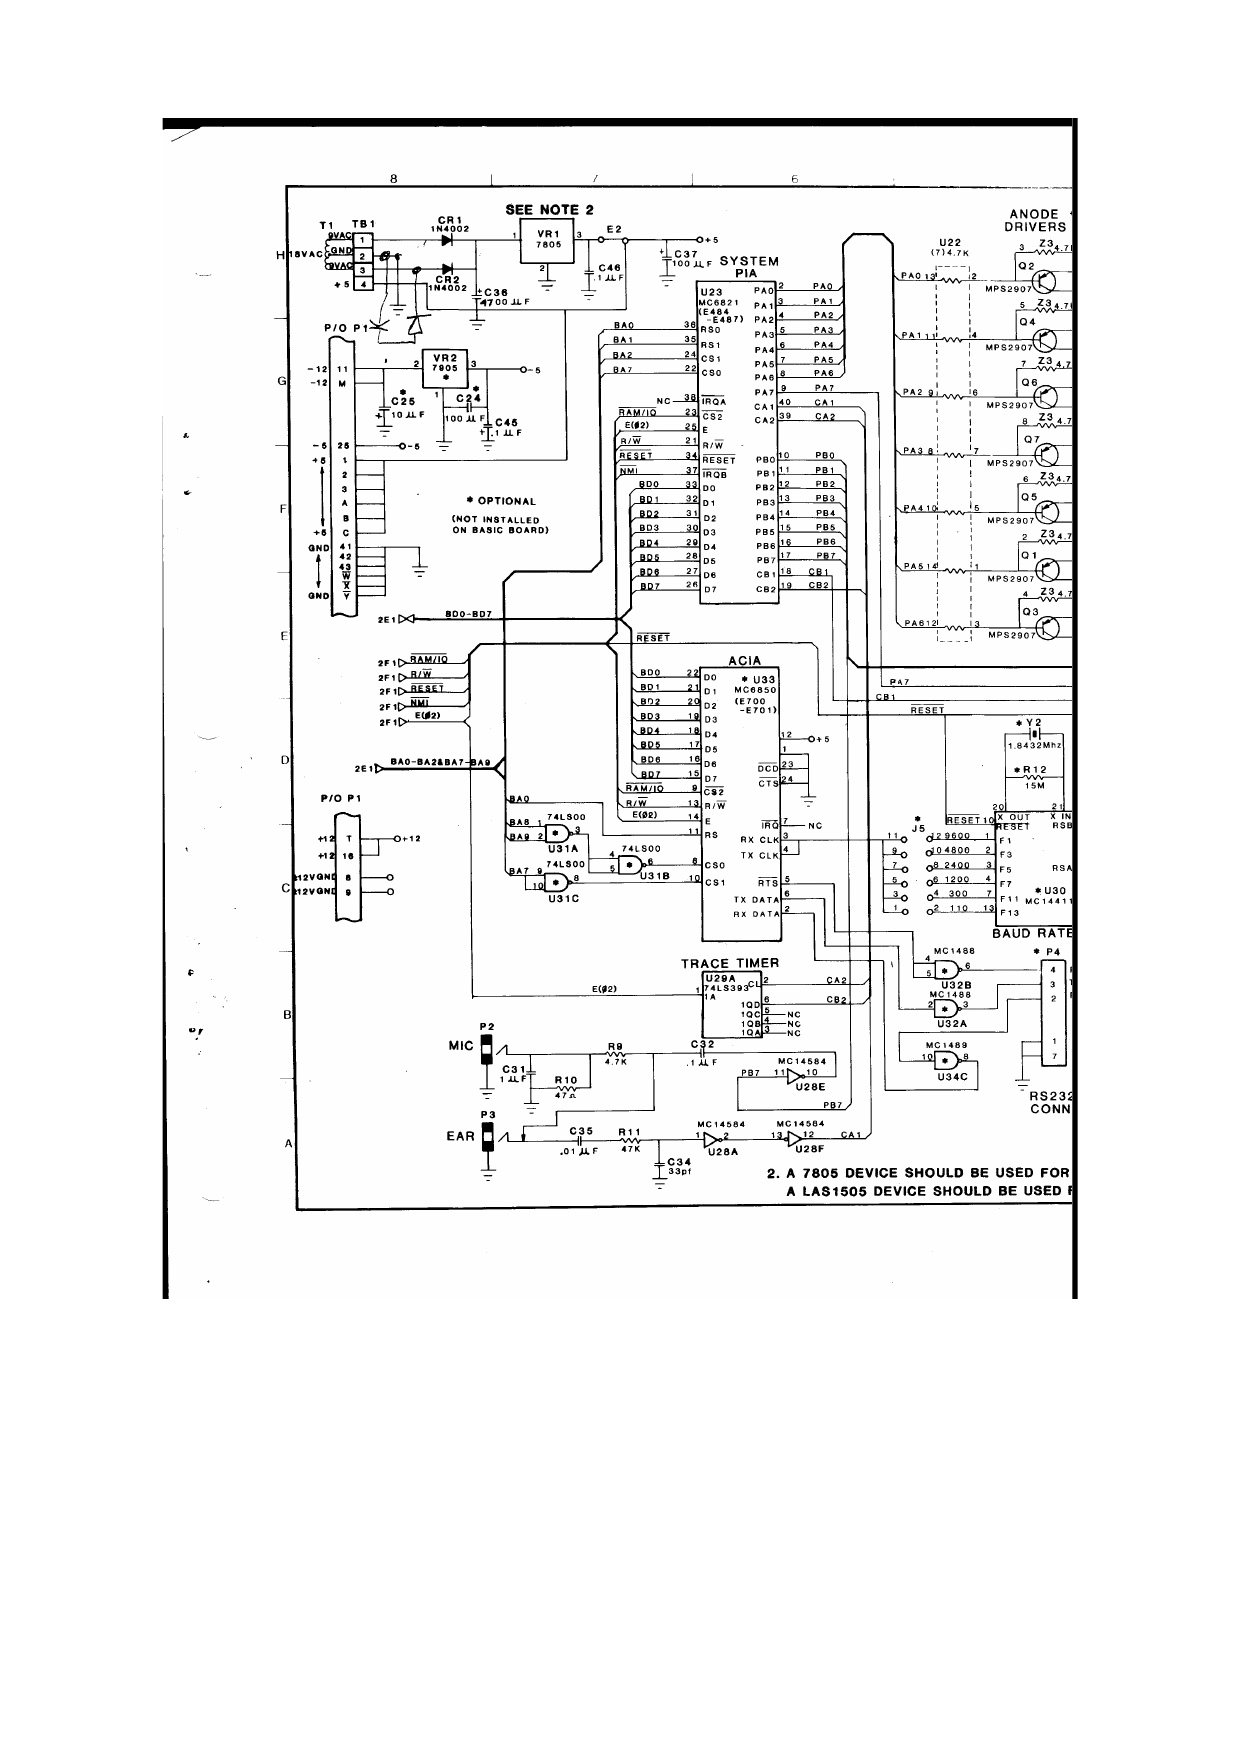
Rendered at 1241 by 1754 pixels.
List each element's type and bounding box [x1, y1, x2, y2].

picture [162, 118, 1078, 1299]
